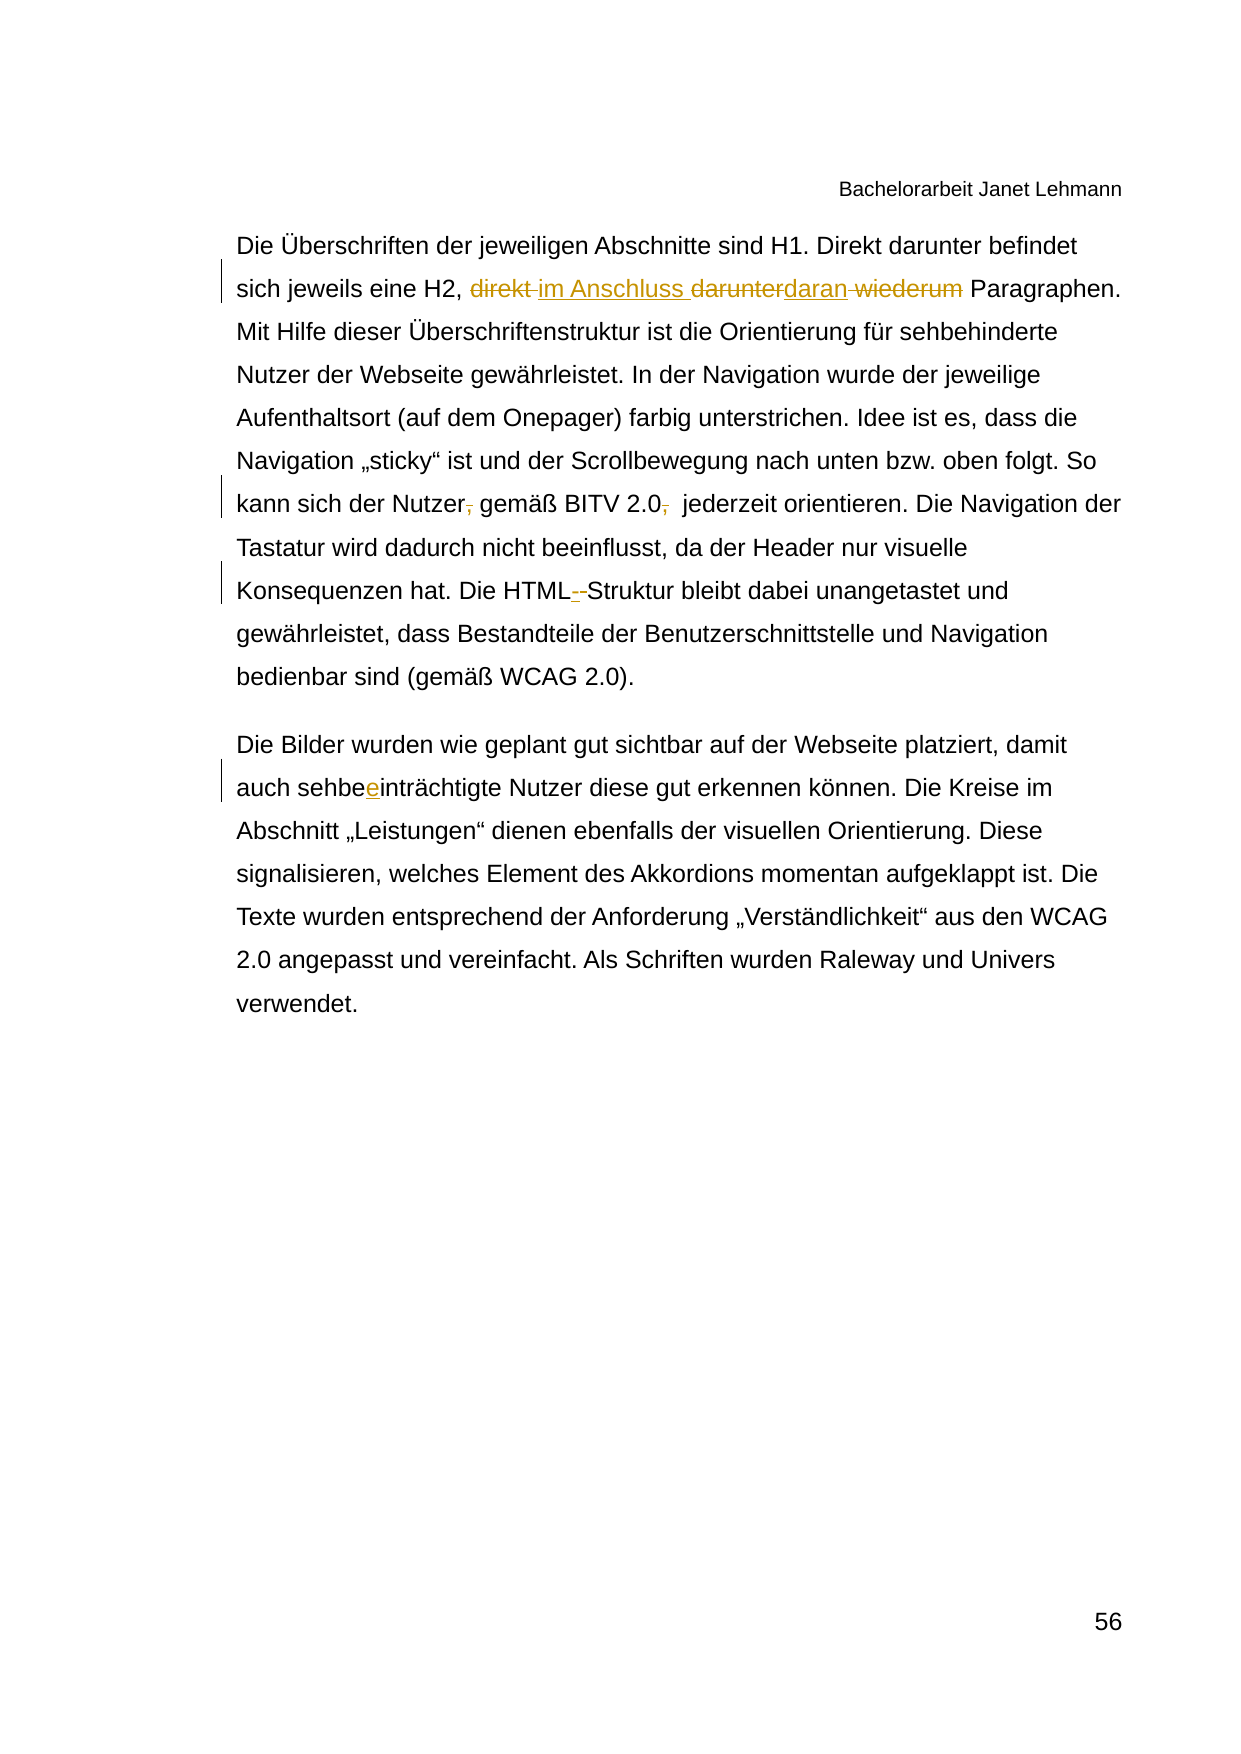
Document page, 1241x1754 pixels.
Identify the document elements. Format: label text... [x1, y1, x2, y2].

text Die Überschriften der jeweiligen Abschnitte sind H1. Direkt darunter befindet sich jeweils eine H2, im Anschluss daran Paragraphen. Mit Hilfe dieser Überschriftenstruktur ist die Orientierung für sehbehinderte Nutzer der Webseite gewährleistet. In der Navigation wurde der jeweilige Aufenthaltsort (auf dem Onepager) farbig unterstrichen. Idee ist es, dass die Navigation „sticky“ ist und der Scrollbewegung nach unten bzw. oben folgt. So kann sich der Nutzer gemäß BITV 2.0 jederzeit orientieren. Die Navigation der Tastatur wird dadurch nicht beeinflusst, da der Header nur visuelle Konsequenzen hat. Die HTML-Struktur bleibt dabei unangetastet und gewährleistet, dass Bestandteile der Benutzerschnittstelle und Navigation bedienbar sind (gemäß WCAG 2.0). [236, 231, 1122, 691]
text Die Bilder wurden wie geplant gut sichtbar auf der Webseite platziert, damit auch sehbeeinträchtigte Nutzer diese gut erkennen können. Die Kreise im Abschnitt „Leistungen“ dienen ebenfalls der visuellen Orientierung. Diese signalisieren, welches Element des Akkordions momentan aufgeklappt ist. Die Texte wurden entsprechend der Anforderung „Verständlichkeit“ aus den WCAG 2.0 angepasst und vereinfacht. Als Schriften wurden Raleway und Univers verwendet. [236, 730, 1122, 1017]
